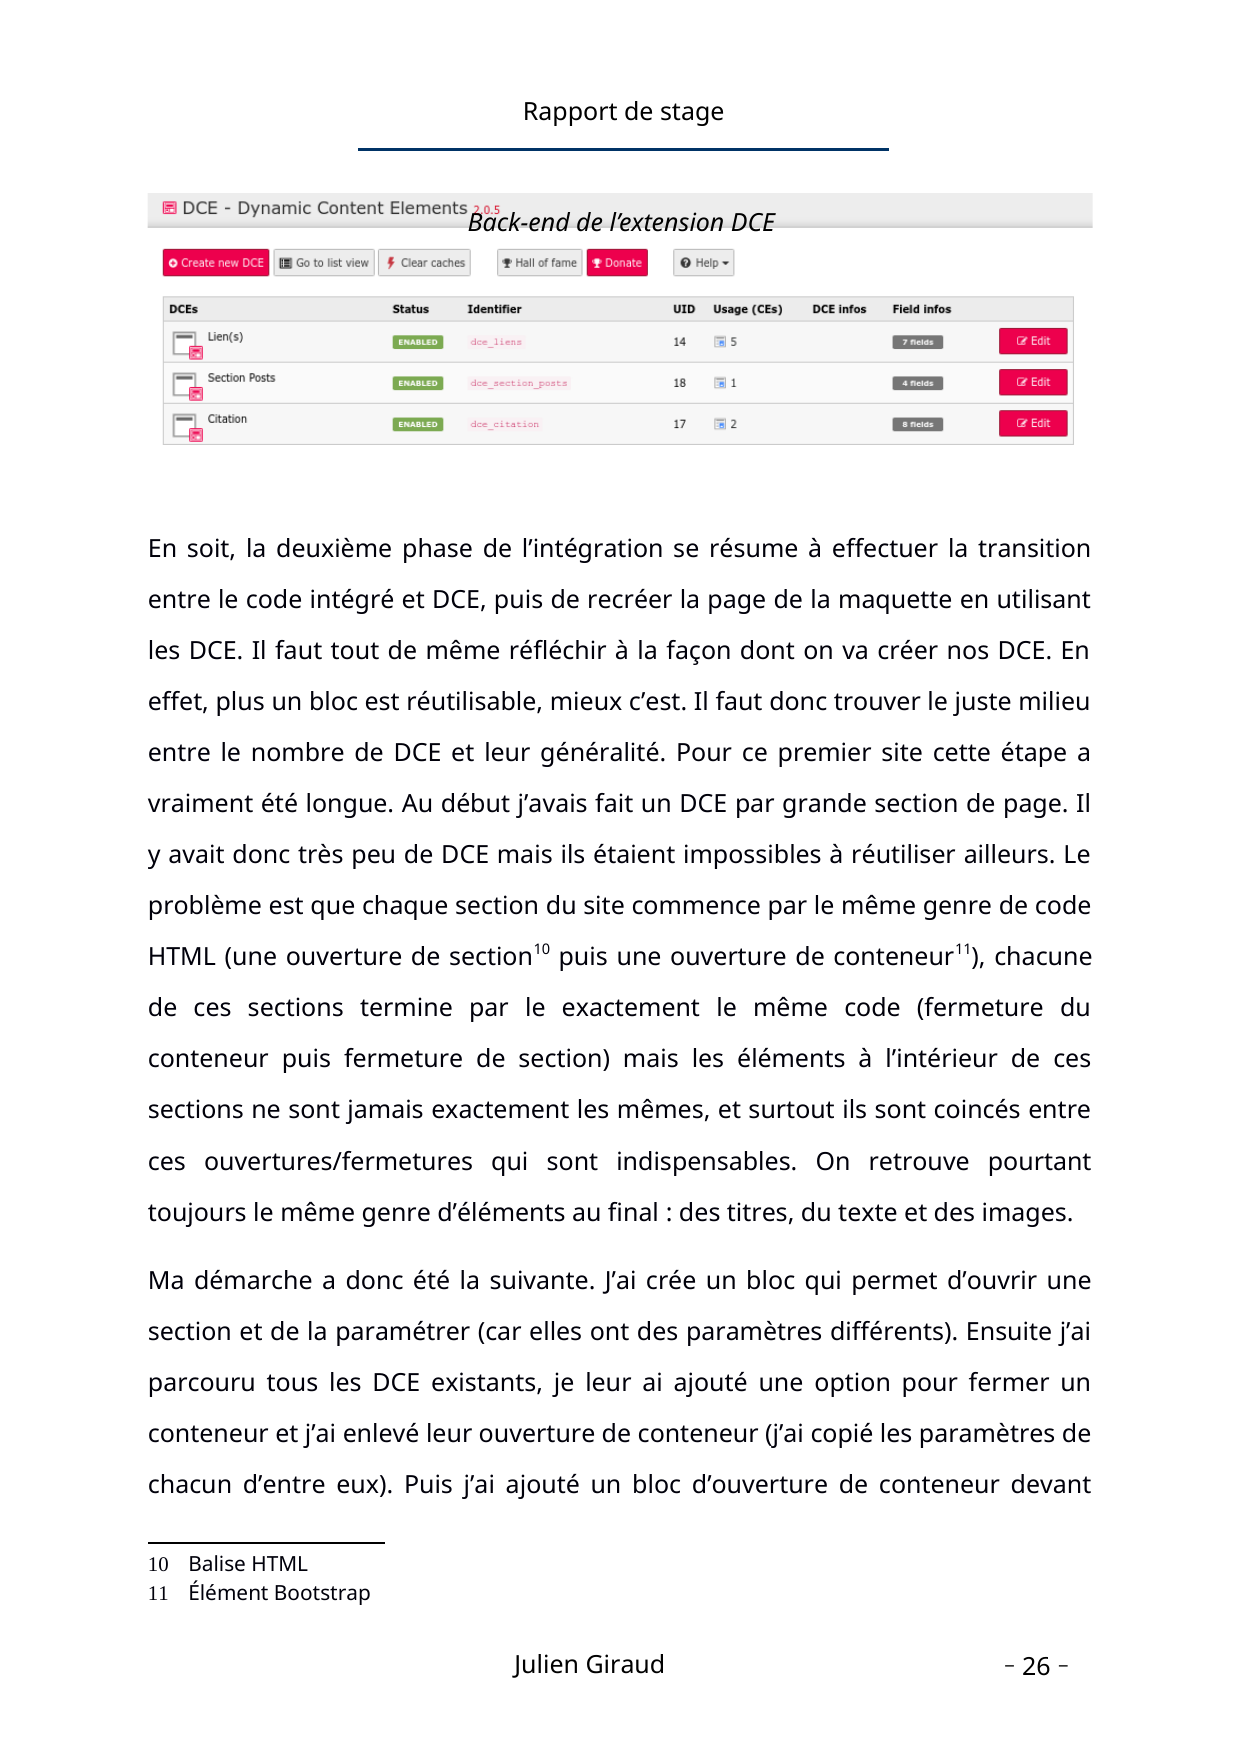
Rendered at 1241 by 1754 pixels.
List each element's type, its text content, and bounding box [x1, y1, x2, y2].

text Ma démarche a donc été la suivante. J’ai crée un bloc qui permet d’ouvrir une section et de la paramétrer (car elles ont des paramètres différents). Ensuite j’ai parcouru tous les DCE existants, je leur ai ajouté une option pour fermer un conteneur et j’ai enlevé leur ouverture de conteneur (j’ai copié les paramètres de chacun d’entre eux). Puis j’ai ajouté un bloc d’ouverture de conteneur devant [148, 1263, 1093, 1501]
text Balise HTML [148, 1549, 1093, 1578]
picture [147, 193, 1093, 445]
text Élément Bootstrap [148, 1578, 1093, 1606]
text En soit, la deuxième phase de l’intégration se résume à effectuer la transition entre le code intégré et DCE, puis de recréer la page de la maquette en utilisant les DCE. Il faut tout de même réfléchir à la façon dont on va créer nos DCE. En effet, plus un bloc est réutilisable, mieux c’est. Il faut donc trouver le juste milieu entre le nombre de DCE et leur généralité. Pour ce premier site cette étape a vraiment été longue. Au début j’avais fait un DCE par grande section de page. Il y avait donc très peu de DCE mais ils étaient impossibles à réutiliser ailleurs. Le problème est que chaque section du site commence par le même genre de code HTML (une ouverture de section puis une ouverture de conteneur), chacune de ces sections termine par le exactement le même code (fermeture du conteneur puis fermeture de section) mais les éléments à l’intérieur de ces sections ne sont jamais exactement les mêmes, et surtout ils sont coincés entre ces ouvertures/fermetures qui sont indispensables. On retrouve pourtant toujours le même genre d’éléments au final : des titres, du texte et des images. [148, 531, 1093, 1228]
